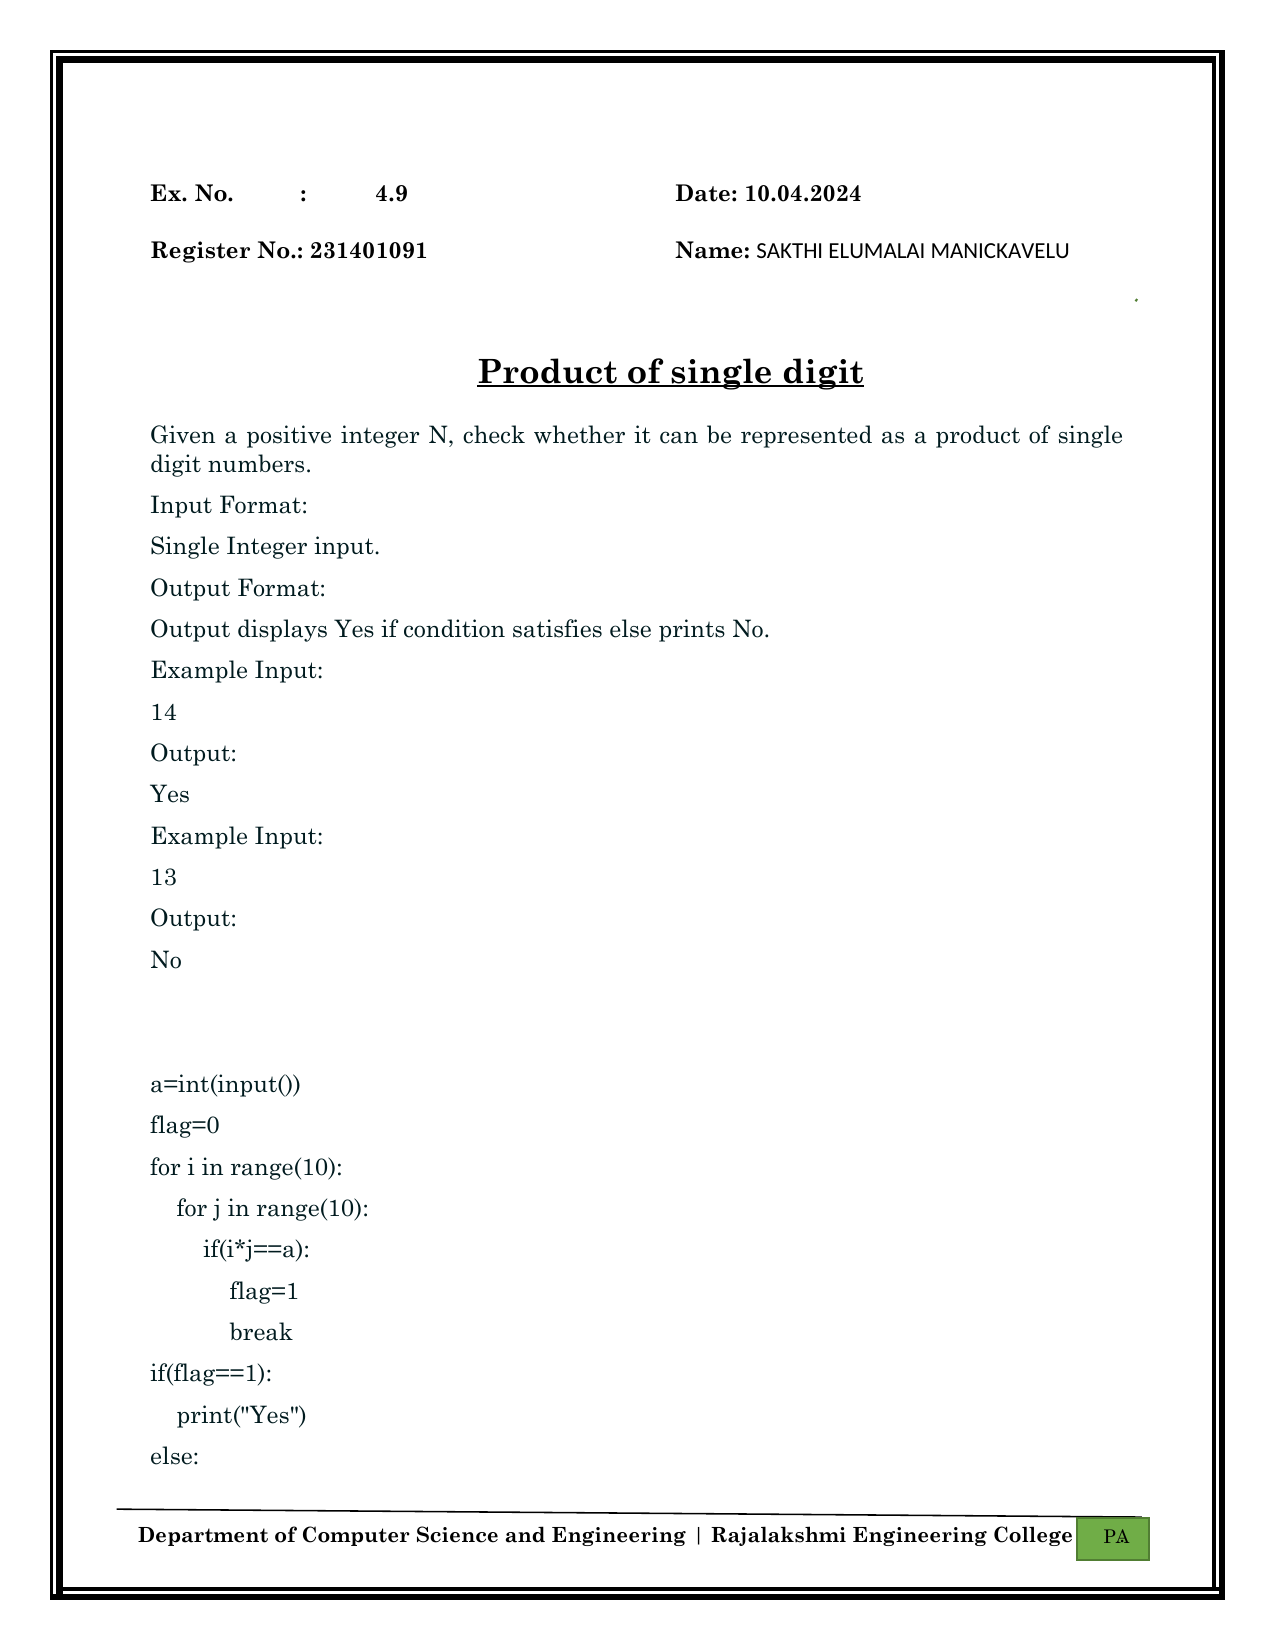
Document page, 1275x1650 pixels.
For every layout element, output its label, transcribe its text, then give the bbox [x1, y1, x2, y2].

text break [150, 1317, 1125, 1346]
text else: [150, 1441, 1125, 1470]
text Output: [150, 738, 1125, 767]
text a=int(input()) [150, 1069, 1125, 1097]
text Product of single digit [216, 350, 1125, 390]
text Example Input: [150, 655, 1125, 684]
text Input Format: [150, 490, 1125, 518]
text print("Yes") [150, 1399, 1125, 1428]
text Ex. No. : 4.9 Date: 10.04.2024 [150, 179, 1125, 207]
text Register No.: 231401091 Name: SAKTHI ELUMALAI MANICKAVELU [150, 236, 1125, 264]
text Given a positive integer N, check whether it can be represented as a product of single digit numbers. [150, 419, 1125, 477]
text if(i*j==a): [150, 1234, 1125, 1263]
text for i in range(10): [150, 1151, 1125, 1180]
text Yes [150, 779, 1125, 808]
text 13 [150, 862, 1125, 891]
text if(flag==1): [150, 1358, 1125, 1387]
text flag=1 [150, 1275, 1125, 1304]
text Output: [150, 903, 1125, 932]
text 14 [150, 696, 1125, 725]
text Example Input: [150, 821, 1125, 849]
text Output Format: [150, 572, 1125, 601]
text flag=0 [150, 1110, 1125, 1139]
text No [150, 944, 1125, 973]
text Output displays Yes if condition satisfies else prints No. [150, 614, 1125, 643]
text for j in range(10): [150, 1193, 1125, 1222]
text Single Integer input. [150, 531, 1125, 560]
